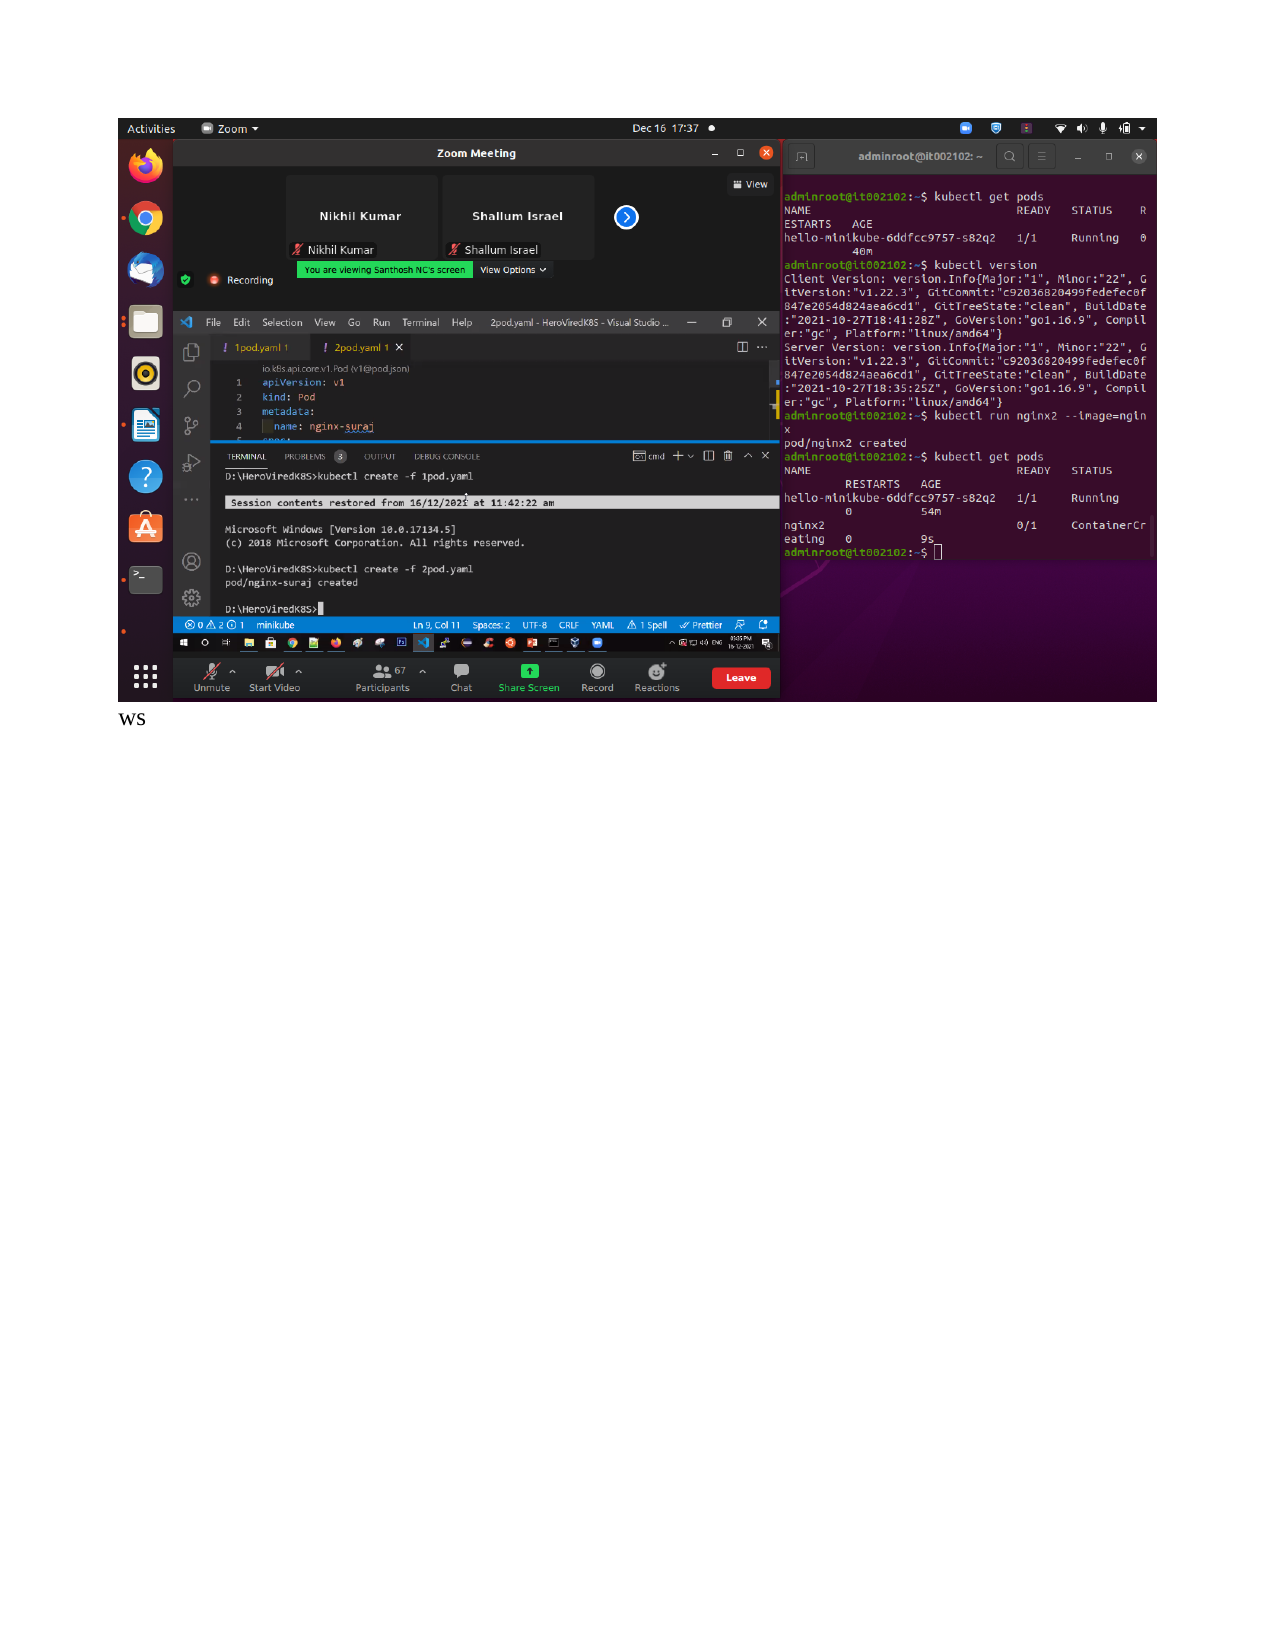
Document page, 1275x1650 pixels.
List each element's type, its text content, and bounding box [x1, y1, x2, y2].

picture [118, 118, 1157, 702]
text ws [118, 702, 1157, 731]
